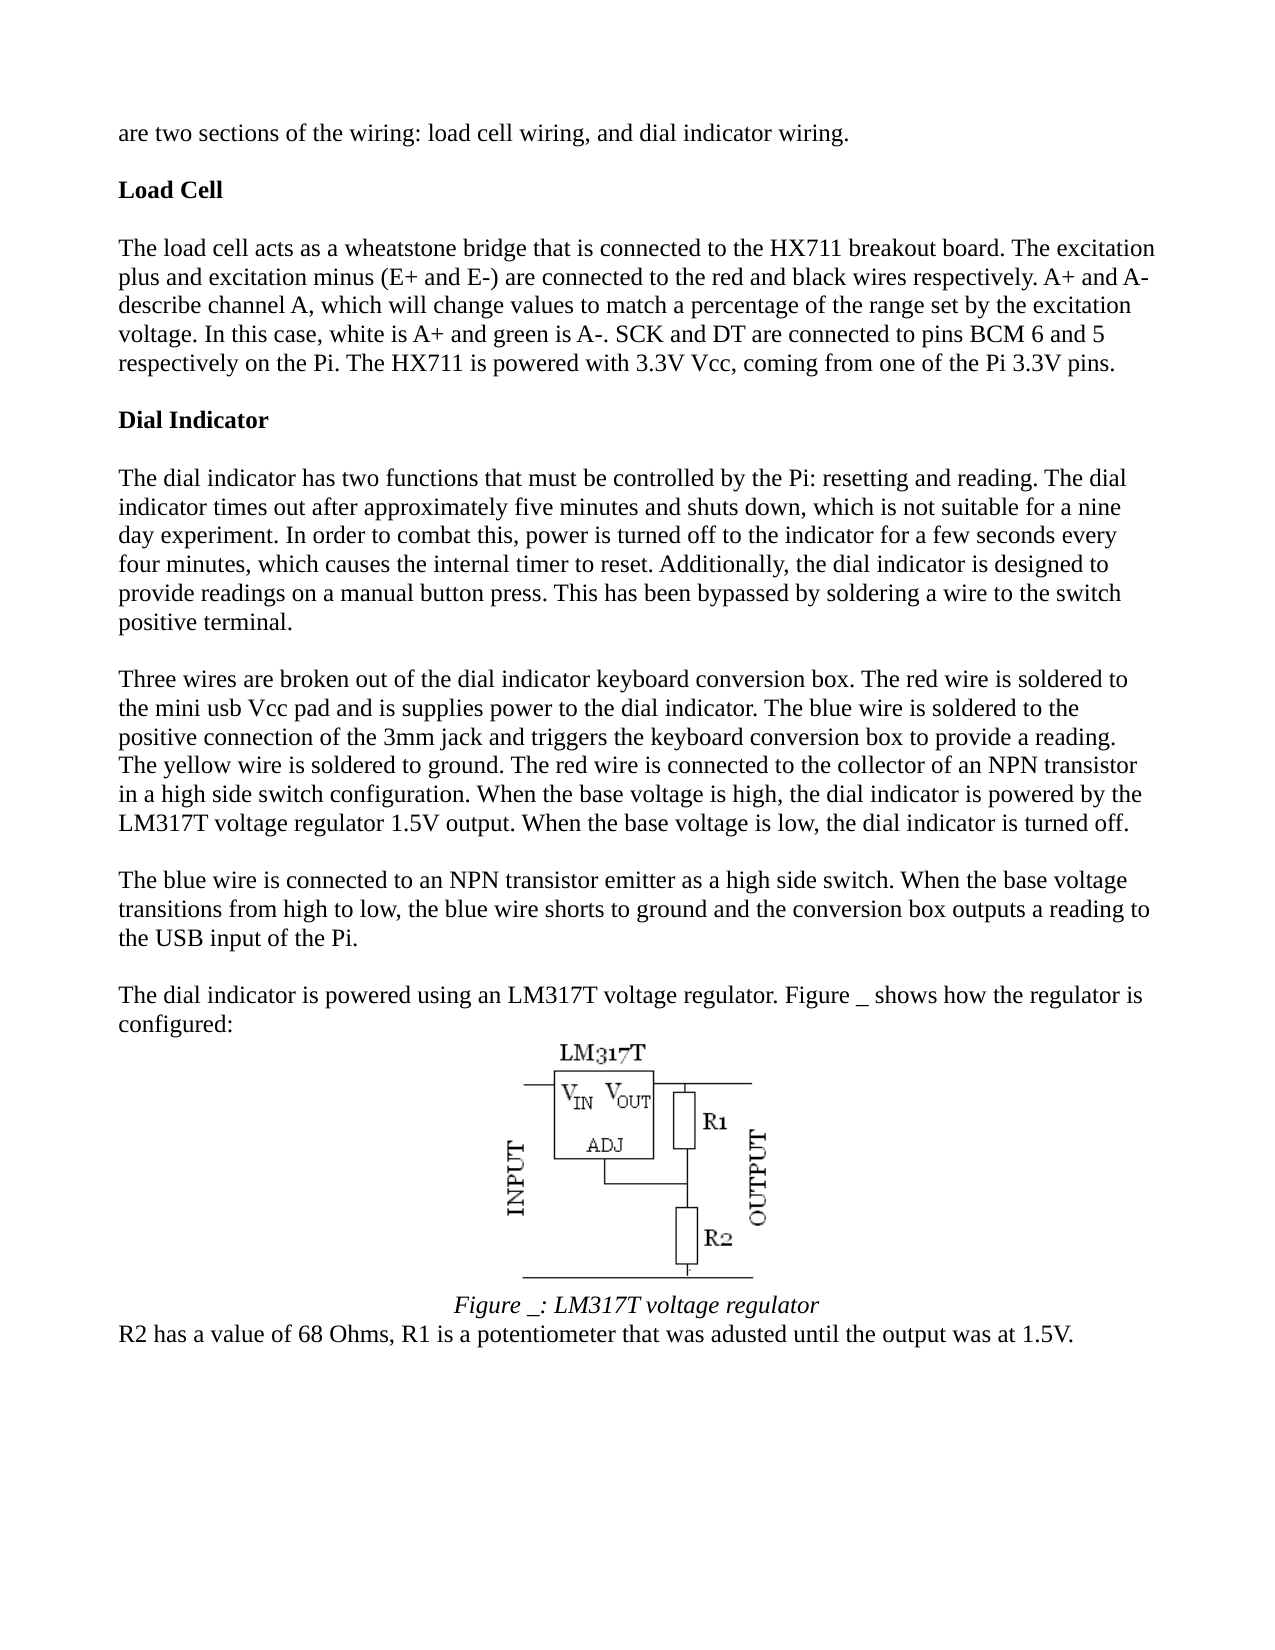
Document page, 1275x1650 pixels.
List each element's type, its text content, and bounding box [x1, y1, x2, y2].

picture [495, 1038, 780, 1291]
text are two sections of the wiring: load cell wiring, and dial indicator wiring. [118, 118, 1157, 147]
text The load cell acts as a wheatstone bridge that is connected to the HX711 breakout board. The excitation plus and excitation minus (E+ and E-) are connected to the red and black wires respectively. A+ and A- describe channel A, which will change values to match a percentage of the range set by the excitation voltage. In this case, white is A+ and green is A-. SCK and DT are connected to pins BCM 6 and 5 respectively on the Pi. The HX711 is powered with 3.3V Vcc, coming from one of the Pi 3.3V pins. [118, 233, 1157, 377]
text R2 has a value of 68 Ohms, R1 is a potentiometer that was adusted until the output was at 1.5V. [118, 1319, 1157, 1348]
text Dial Indicator [118, 406, 1157, 434]
text The dial indicator has two functions that must be controlled by the Pi: resetting and reading. The dial indicator times out after approximately five minutes and shuts down, which is not suitable for a nine day experiment. In order to combat this, power is turned off to the indicator for a few seconds every four minutes, which causes the internal timer to reset. Additionally, the dial indicator is designed to provide readings on a manual button press. This has been bypassed by soldering a wire to the switch positive terminal. [118, 463, 1157, 636]
text The blue wire is connected to an NPN transistor emitter as a high side switch. When the base voltage transitions from high to low, the blue wire shorts to ground and the conversion box outputs a reading to the USB input of the Pi. [118, 866, 1157, 952]
text Load Cell [118, 176, 1157, 204]
text Figure _: LM317T voltage regulator [118, 1038, 1157, 1319]
text The dial indicator is powered using an LM317T voltage regulator. Figure _ shows how the regulator is configured: [118, 981, 1157, 1038]
text Three wires are broken out of the dial indicator keyboard conversion box. The red wire is soldered to the mini usb Vcc pad and is supplies power to the dial indicator. The blue wire is soldered to the positive connection of the 3mm jack and triggers the keyboard conversion box to provide a reading. The yellow wire is soldered to ground. The red wire is connected to the collector of an NPN transistor in a high side switch configuration. When the base voltage is high, the dial indicator is powered by the LM317T voltage regulator 1.5V output. When the base voltage is low, the dial indicator is turned off. [118, 664, 1157, 837]
